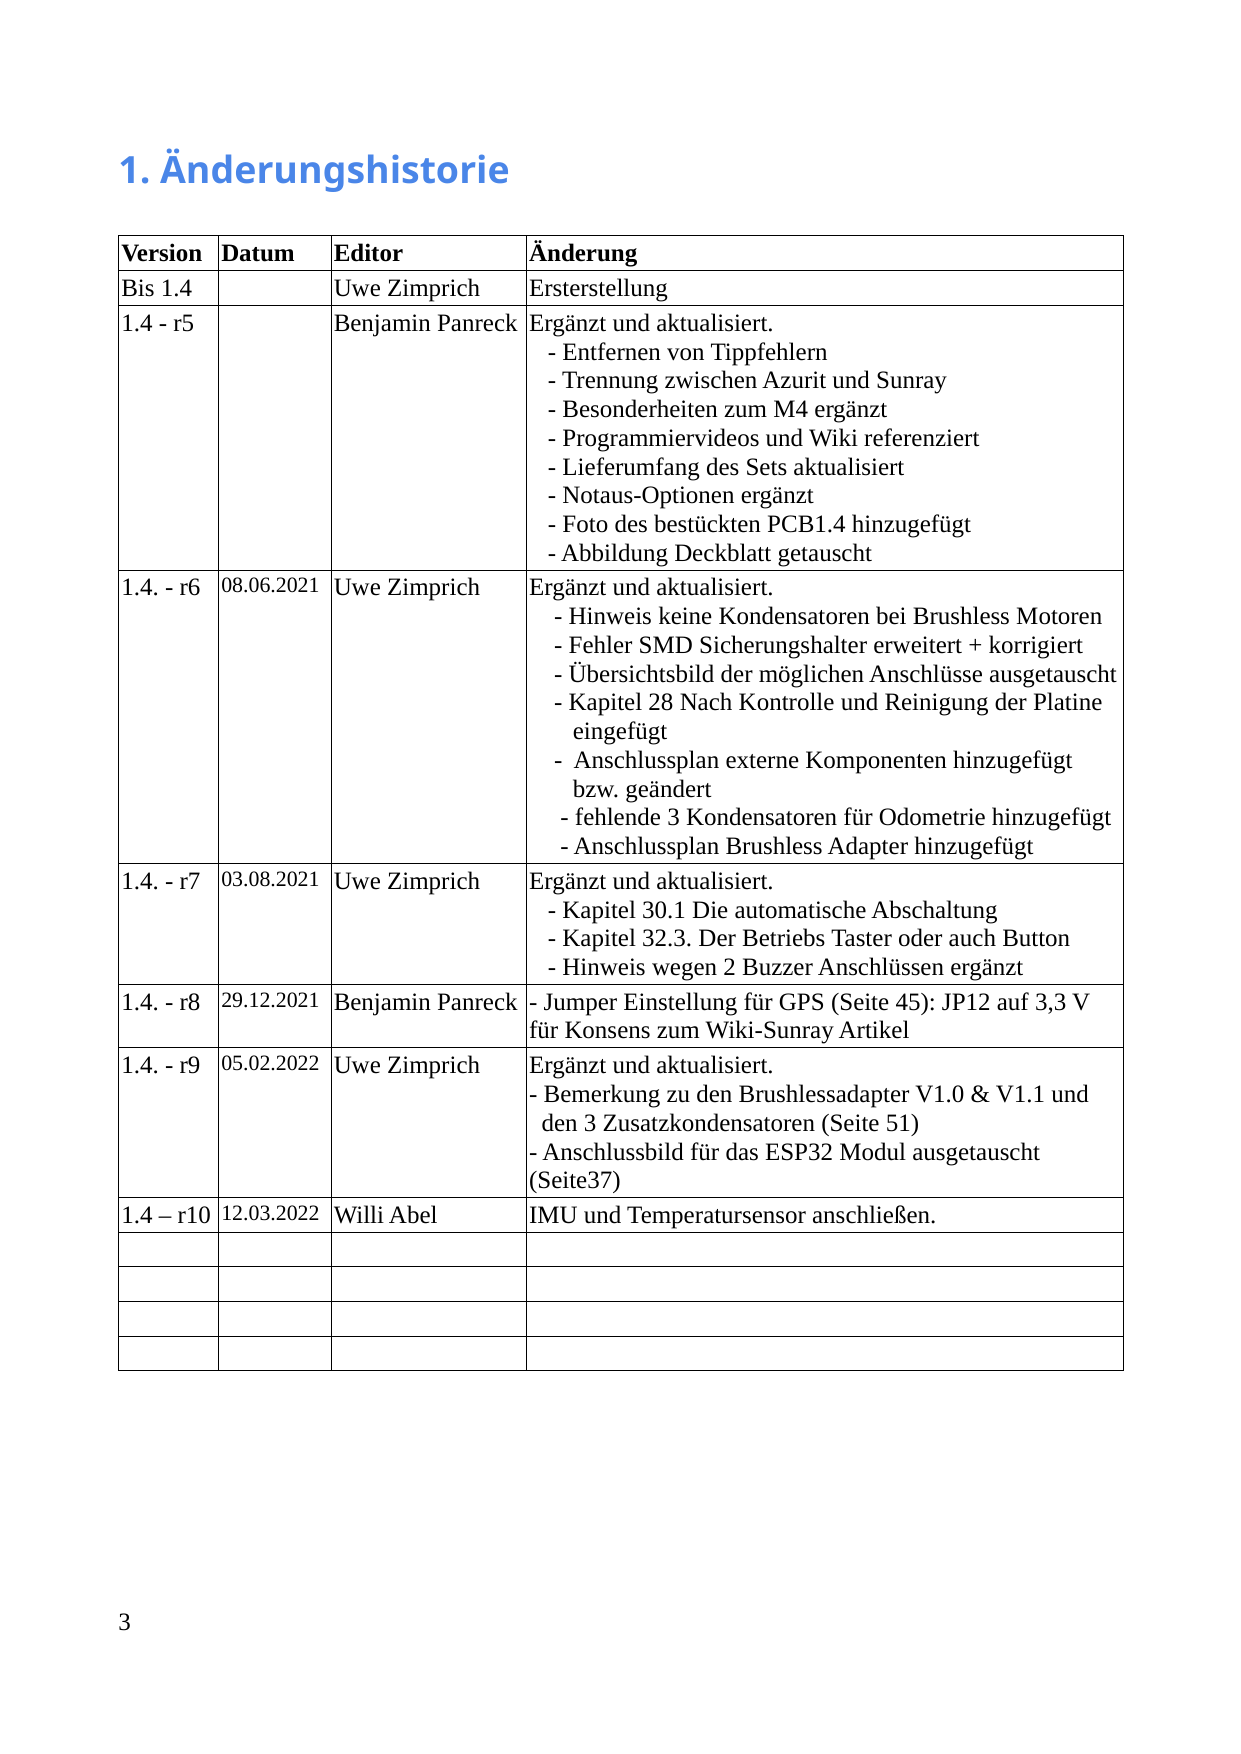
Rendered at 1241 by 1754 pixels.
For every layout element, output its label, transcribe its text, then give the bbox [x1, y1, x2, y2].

table_cell 1.4. - r7 [119, 864, 218, 984]
table_cell Ergänzt und aktualisiert. - Entfernen von Tippfehlern - Trennung zwischen Azurit und Sunray - Besonderheiten zum M4 ergänzt - Programmiervideos und Wiki referenziert - Lieferumfang des Sets aktualisiert - Notaus-Optionen ergänzt - Foto des bestückten PCB1.4 hinzugefügt - Abbildung Deckblatt getauscht [527, 306, 1123, 569]
table_cell 1.4 – r10 [119, 1198, 218, 1232]
table_cell Benjamin Panreck [332, 306, 526, 569]
table_cell IMU und Temperatursensor anschließen. [527, 1198, 1123, 1232]
subtitle 1. Änderungshistorie [118, 143, 1122, 194]
table_header Datum [219, 236, 331, 270]
table_cell 29.12.2021 [219, 985, 331, 1047]
table_cell [219, 1302, 331, 1336]
table_cell 12.03.2022 [219, 1198, 331, 1232]
table_cell [119, 1267, 218, 1301]
table_cell Uwe Zimprich [332, 271, 526, 305]
table_cell Benjamin Panreck [332, 985, 526, 1047]
table_cell 1.4. - r8 [119, 985, 218, 1047]
table_cell Ersterstellung [527, 271, 1123, 305]
table_header Änderung [527, 236, 1123, 270]
table_cell [119, 1233, 218, 1266]
table_cell [219, 1337, 331, 1370]
table_cell [527, 1267, 1123, 1301]
table_cell Ergänzt und aktualisiert. - Hinweis keine Kondensatoren bei Brushless Motoren - Fehler SMD Sicherungshalter erweitert + korrigiert - Übersichtsbild der möglichen Anschlüsse ausgetauscht - Kapitel 28 Nach Kontrolle und Reinigung der Platine eingefügt - Anschlussplan externe Komponenten hinzugefügt bzw. geändert - fehlende 3 Kondensatoren für Odometrie hinzugefügt - Anschlussplan Brushless Adapter hinzugefügt [527, 571, 1123, 863]
table_cell [527, 1302, 1123, 1336]
table_cell 08.06.2021 [219, 571, 331, 863]
table_cell Uwe Zimprich [332, 864, 526, 984]
table_cell [332, 1337, 526, 1370]
table_cell [219, 1233, 331, 1266]
table_cell [119, 1302, 218, 1336]
table_cell - Jumper Einstellung für GPS (Seite 45): JP12 auf 3,3 V für Konsens zum Wiki-Sunray Artikel [527, 985, 1123, 1047]
table_cell Ergänzt und aktualisiert. - Bemerkung zu den Brushlessadapter V1.0 & V1.1 und den 3 Zusatzkondensatoren (Seite 51) - Anschlussbild für das ESP32 Modul ausgetauscht (Seite37) [527, 1048, 1123, 1197]
table_cell [332, 1233, 526, 1266]
table_cell [119, 1337, 218, 1370]
table_cell [219, 306, 331, 569]
table_cell [527, 1233, 1123, 1266]
table_cell 1.4 - r5 [119, 306, 218, 569]
table_cell Willi Abel [332, 1198, 526, 1232]
table_cell [219, 271, 331, 305]
table_cell [527, 1337, 1123, 1370]
table_cell Uwe Zimprich [332, 571, 526, 863]
table_header Version [119, 236, 218, 270]
table_cell Bis 1.4 [119, 271, 218, 305]
table_cell 1.4. - r6 [119, 571, 218, 863]
table_header Editor [332, 236, 526, 270]
table_cell Uwe Zimprich [332, 1048, 526, 1197]
table_cell [332, 1302, 526, 1336]
table_cell 1.4. - r9 [119, 1048, 218, 1197]
table_cell [219, 1267, 331, 1301]
table_cell 05.02.2022 [219, 1048, 331, 1197]
table_cell Ergänzt und aktualisiert. - Kapitel 30.1 Die automatische Abschaltung - Kapitel 32.3. Der Betriebs Taster oder auch Button - Hinweis wegen 2 Buzzer Anschlüssen ergänzt [527, 864, 1123, 984]
table_cell [332, 1267, 526, 1301]
table_cell 03.08.2021 [219, 864, 331, 984]
